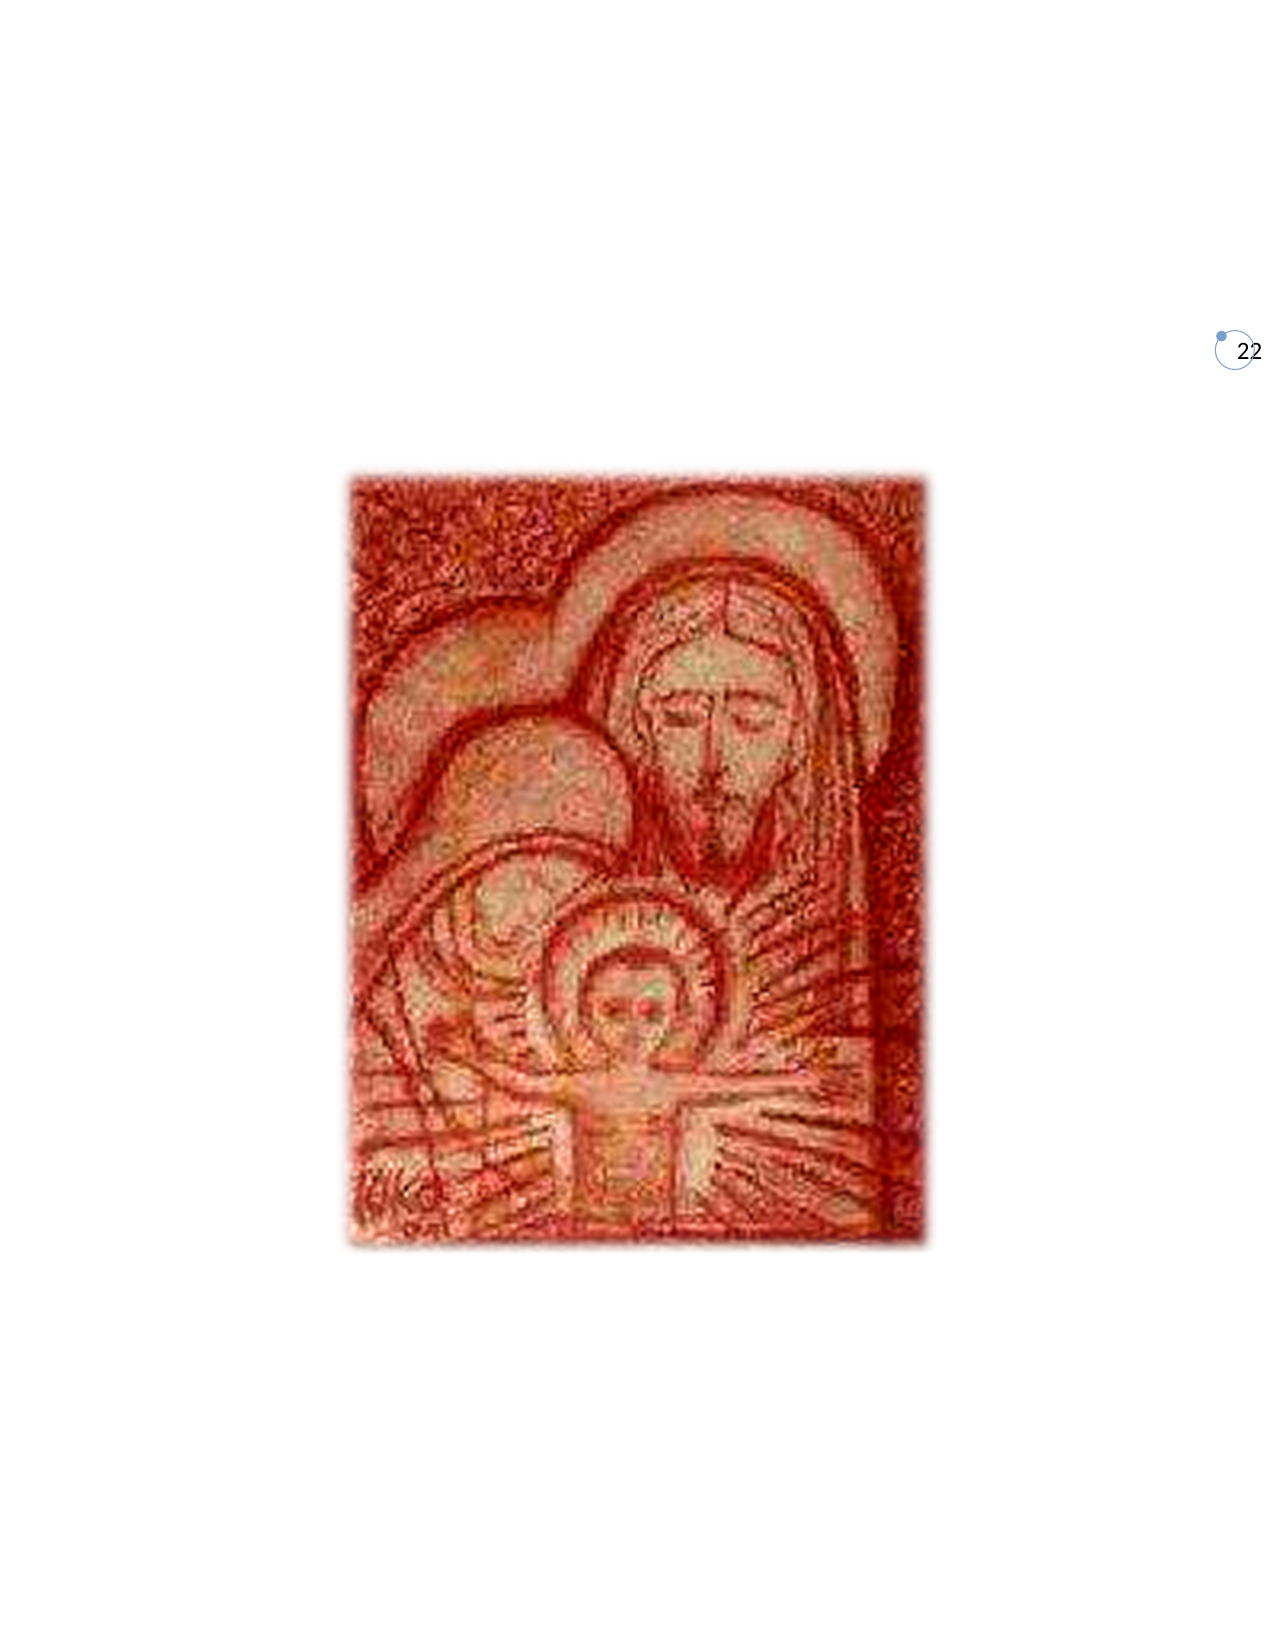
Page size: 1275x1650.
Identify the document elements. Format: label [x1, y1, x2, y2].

picture [335, 463, 940, 1258]
